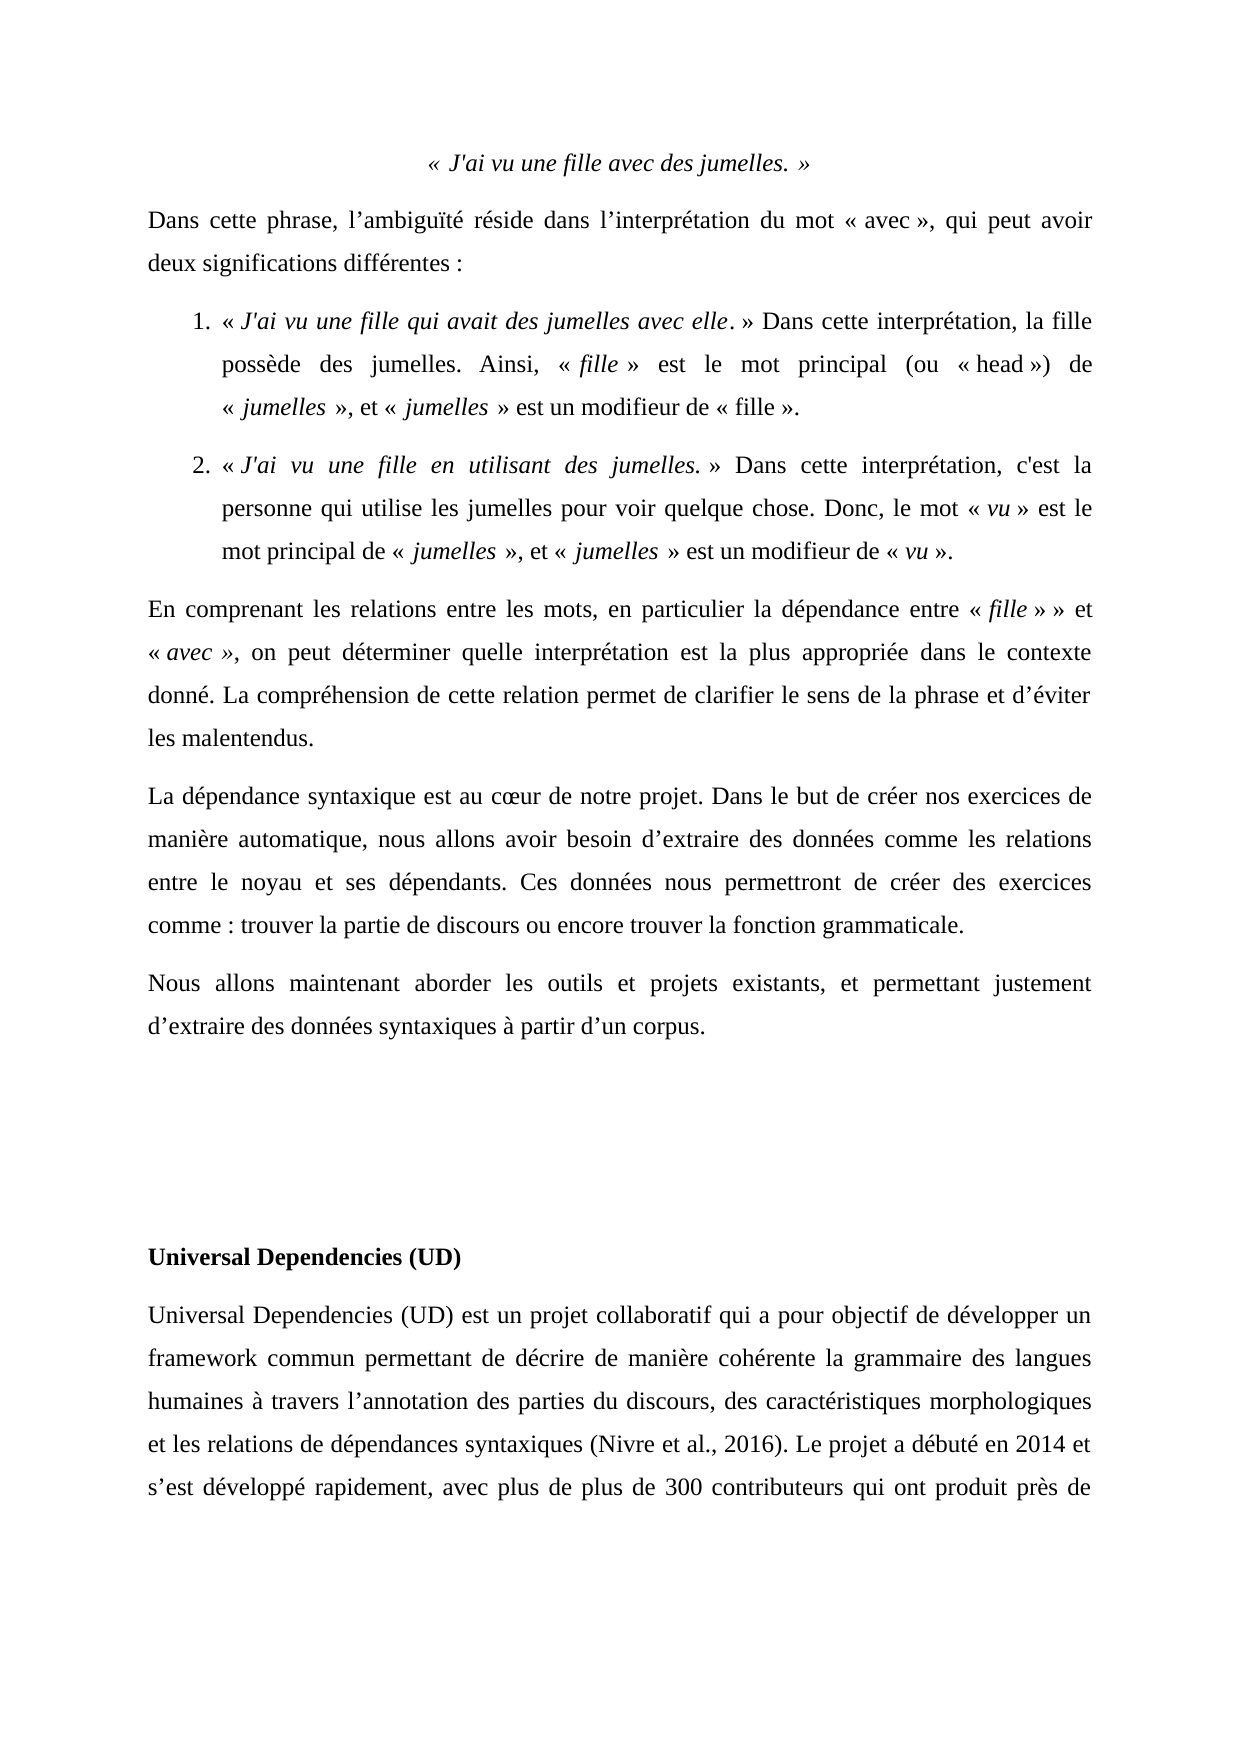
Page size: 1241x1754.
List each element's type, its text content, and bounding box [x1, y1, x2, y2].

text Dans cette phrase, l’ambiguïté réside dans l’interprétation du mot « avec », qui peut avoir deux significations différentes : [148, 205, 1092, 277]
text Universal Dependencies (UD) est un projet collaboratif qui a pour objectif de développer un framework commun permettant de décrire de manière cohérente la grammaire des langues humaines à travers l’annotation des parties du discours, des caractéristiques morphologiques et les relations de dépendances syntaxiques (Nivre et al., 2016). Le projet a débuté en 2014 et s’est développé rapidement, avec plus de plus de 300 contributeurs qui ont produit près de [148, 1300, 1092, 1501]
text Nous allons maintenant aborder les outils et projets existants, et permettant justement d’extraire des données syntaxiques à partir d’un corpus. [148, 968, 1092, 1040]
text La dépendance syntaxique est au cœur de notre projet. Dans le but de créer nos exercices de manière automatique, nous allons avoir besoin d’extraire des données comme les relations entre le noyau et ses dépendants. Ces données nous permettront de créer des exercices comme : trouver la partie de discours ou encore trouver la fonction grammaticale. [148, 781, 1092, 939]
text « J'ai vu une fille avec des jumelles. » [148, 148, 1092, 176]
text En comprenant les relations entre les mots, en particulier la dépendance entre « fille » » et « avec », on peut déterminer quelle interprétation est la plus appropriée dans le contexte donné. La compréhension de cette relation permet de clarifier le sens de la phrase et d’éviter les malentendus. [148, 594, 1092, 752]
list « J'ai vu une fille en utilisant des jumelles. » Dans cette interprétation, c'est la personne qui utilise les jumelles pour voir quelque chose. Donc, le mot « vu » est le mot principal de « jumelles », et « jumelles » est un modifieur de « vu ». [192, 450, 1092, 565]
list « J'ai vu une fille qui avait des jumelles avec elle. » Dans cette interprétation, la fille possède des jumelles. Ainsi, « fille » est le mot principal (ou « head ») de « jumelles », et « jumelles » est un modifieur de « fille ». [192, 306, 1092, 421]
text Universal Dependencies (UD) [148, 1242, 1092, 1271]
